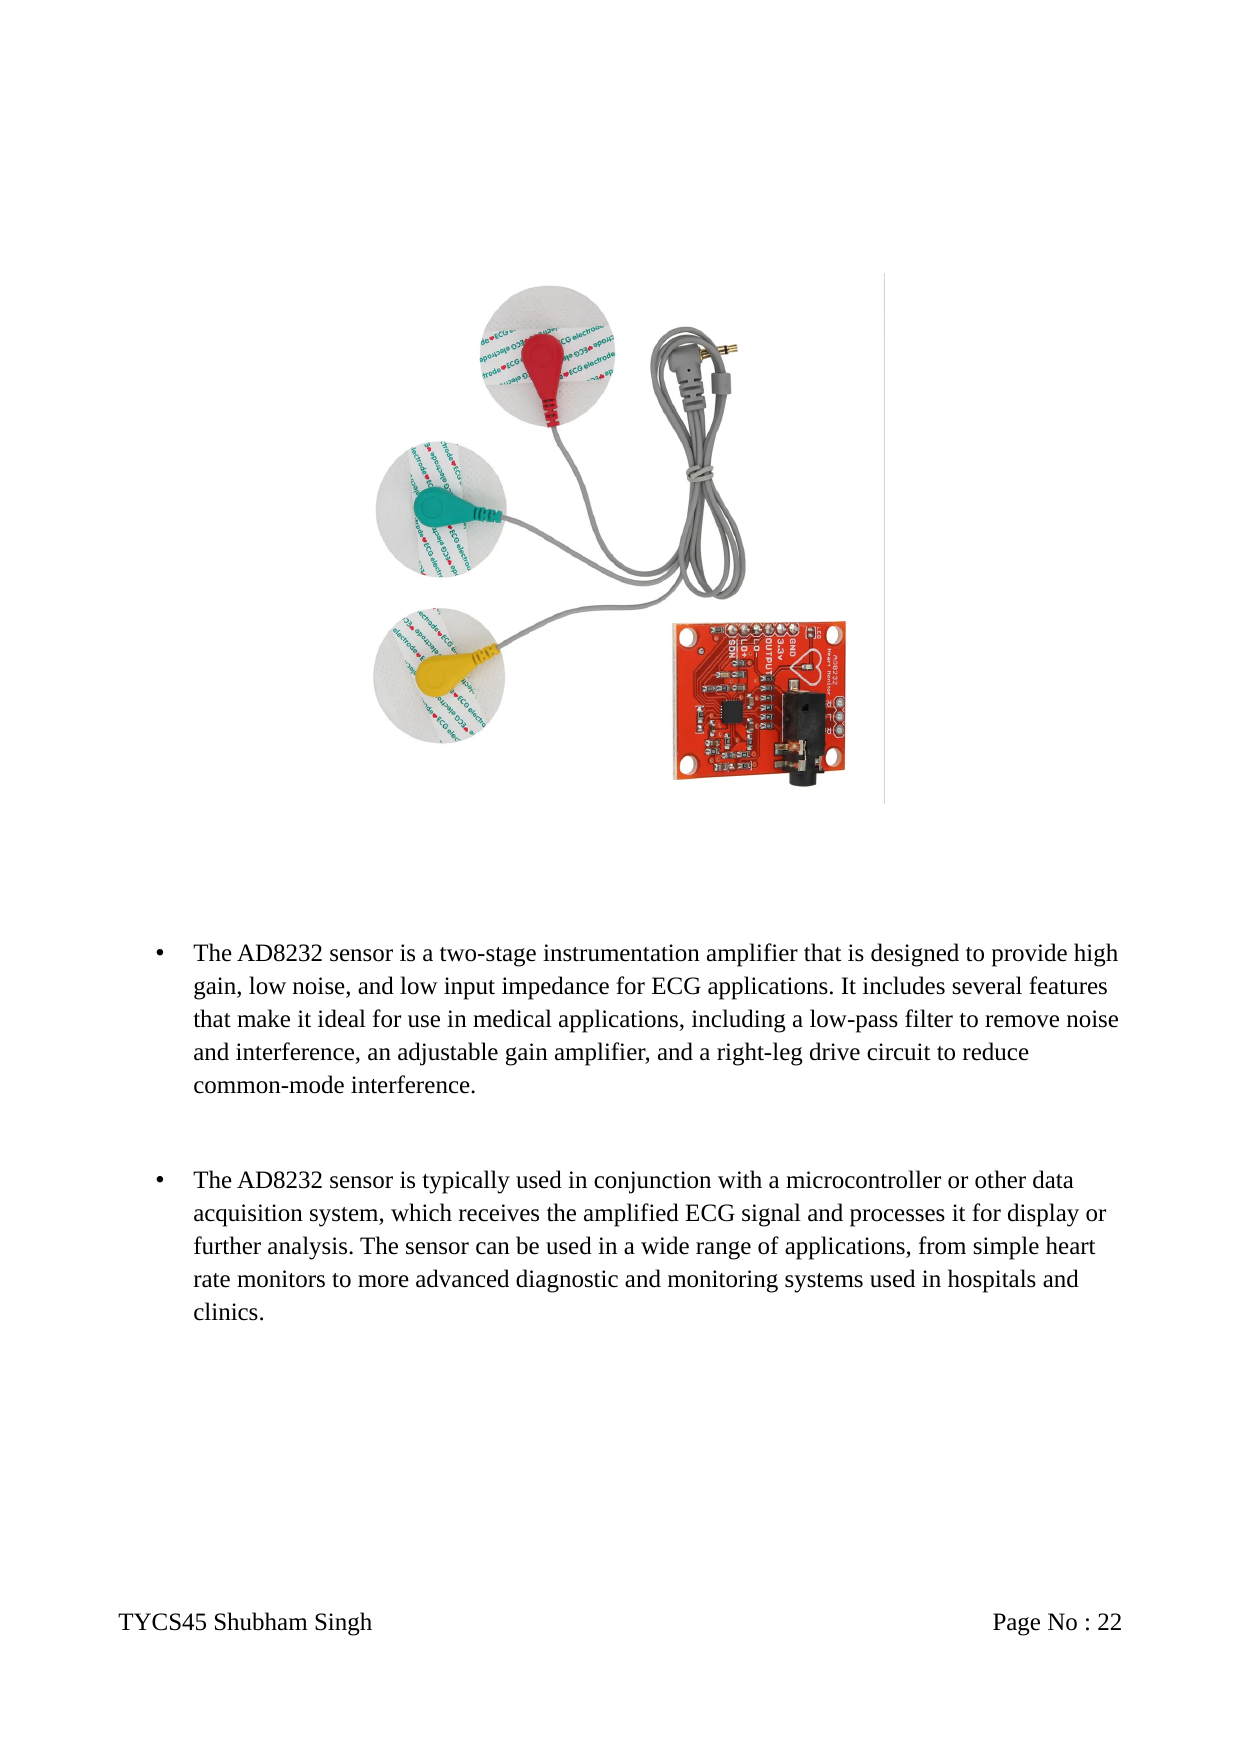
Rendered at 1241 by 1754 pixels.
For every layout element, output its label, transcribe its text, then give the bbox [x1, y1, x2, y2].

list The AD8232 sensor is typically used in conjunction with a microcontroller or other data acquisition system, which receives the amplified ECG signal and processes it for display or further analysis. The sensor can be used in a wide range of applications, from simple heart rate monitors to more advanced diagnostic and monitoring systems used in hospitals and clinics. [156, 1165, 1122, 1326]
picture [355, 273, 885, 804]
list The AD8232 sensor is a two-stage instrumentation amplifier that is designed to provide high gain, low noise, and low input impedance for ECG applications. It includes several features that make it ideal for use in medical applications, including a low-pass filter to remove noise and interference, an adjustable gain amplifier, and a right-leg drive circuit to reduce common-mode interference. [156, 938, 1122, 1099]
